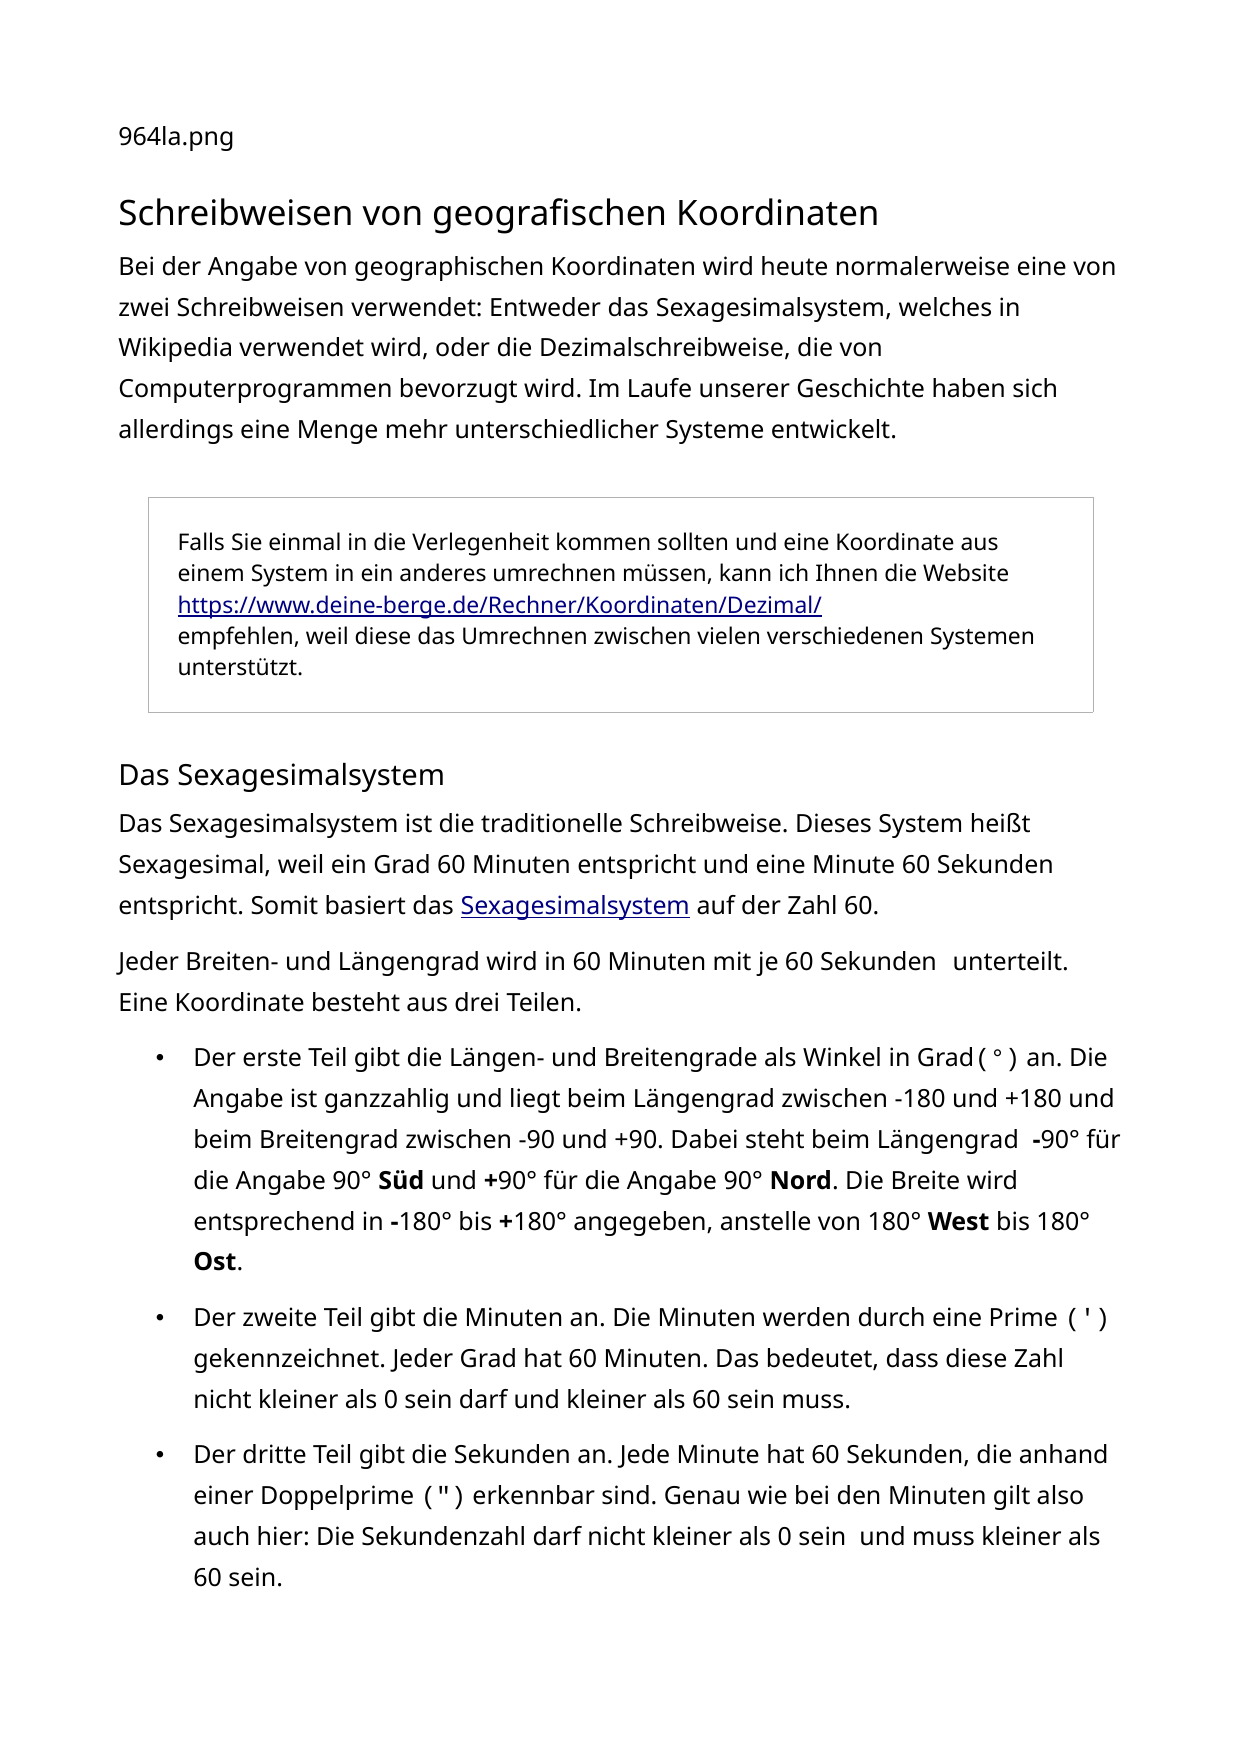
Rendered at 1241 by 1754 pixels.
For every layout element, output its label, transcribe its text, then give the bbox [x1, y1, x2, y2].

text Das Sexagesimalsystem ist die traditionelle Schreibweise. Dieses System heißt Sexagesimal, weil ein Grad 60 Minuten entspricht und eine Minute 60 Sekunden entspricht. Somit basiert das Sexagesimalsystem auf der Zahl 60. [118, 806, 1122, 922]
text Falls Sie einmal in die Verlegenheit kommen sollten und eine Koordinate aus einem System in ein anderes umrechnen müssen, kann ich Ihnen die Website https://www.deine-berge.de/Rechner/Koordinaten/Dezimal/ empfehlen, weil diese das Umrechnen zwischen vielen verschiedenen Systemen unterstützt. [149, 498, 1093, 712]
list Der erste Teil gibt die Längen- und Breitengrade als Winkel in Grad(°) an. Die Angabe ist ganzzahlig und liegt beim Längengrad zwischen -180 und +180 und beim Breitengrad zwischen -90 und +90. Dabei steht beim Längengrad -90° für die Angabe 90° Süd und +90° für die Angabe 90° Nord. Die Breite wird entsprechend in -180° bis +180° angegeben, anstelle von 180° West bis 180° Ost. [156, 1040, 1122, 1278]
list Der dritte Teil gibt die Sekunden an. Jede Minute hat 60 Sekunden, die anhand einer Doppelprime (″) erkennbar sind. Genau wie bei den Minuten gilt also auch hier: Die Sekundenzahl darf nicht kleiner als 0 sein und muss kleiner als 60 sein. [156, 1437, 1122, 1593]
subtitle Das Sexagesimalsystem [118, 754, 1122, 794]
text Bei der Angabe von geographischen Koordinaten wird heute normalerweise eine von zwei Schreibweisen verwendet: Entweder das Sexagesimalsystem, welches in Wikipedia verwendet wird, oder die Dezimalschreibweise, die von Computerprogrammen bevorzugt wird. Im Laufe unserer Geschichte haben sich allerdings eine Menge mehr unterschiedlicher Systeme entwickelt. [118, 248, 1122, 446]
list Der zweite Teil gibt die Minuten an. Die Minuten werden durch eine Prime (′) gekennzeichnet. Jeder Grad hat 60 Minuten. Das bedeutet, dass diese Zahl nicht kleiner als 0 sein darf und kleiner als 60 sein muss. [156, 1299, 1122, 1415]
text 964la.png [118, 118, 1122, 152]
subtitle Schreibweisen von geografischen Koordinaten [118, 188, 1122, 236]
text Jeder Breiten- und Längengrad wird in 60 Minuten mit je 60 Sekunden unterteilt. Eine Koordinate besteht aus drei Teilen. [118, 943, 1122, 1018]
